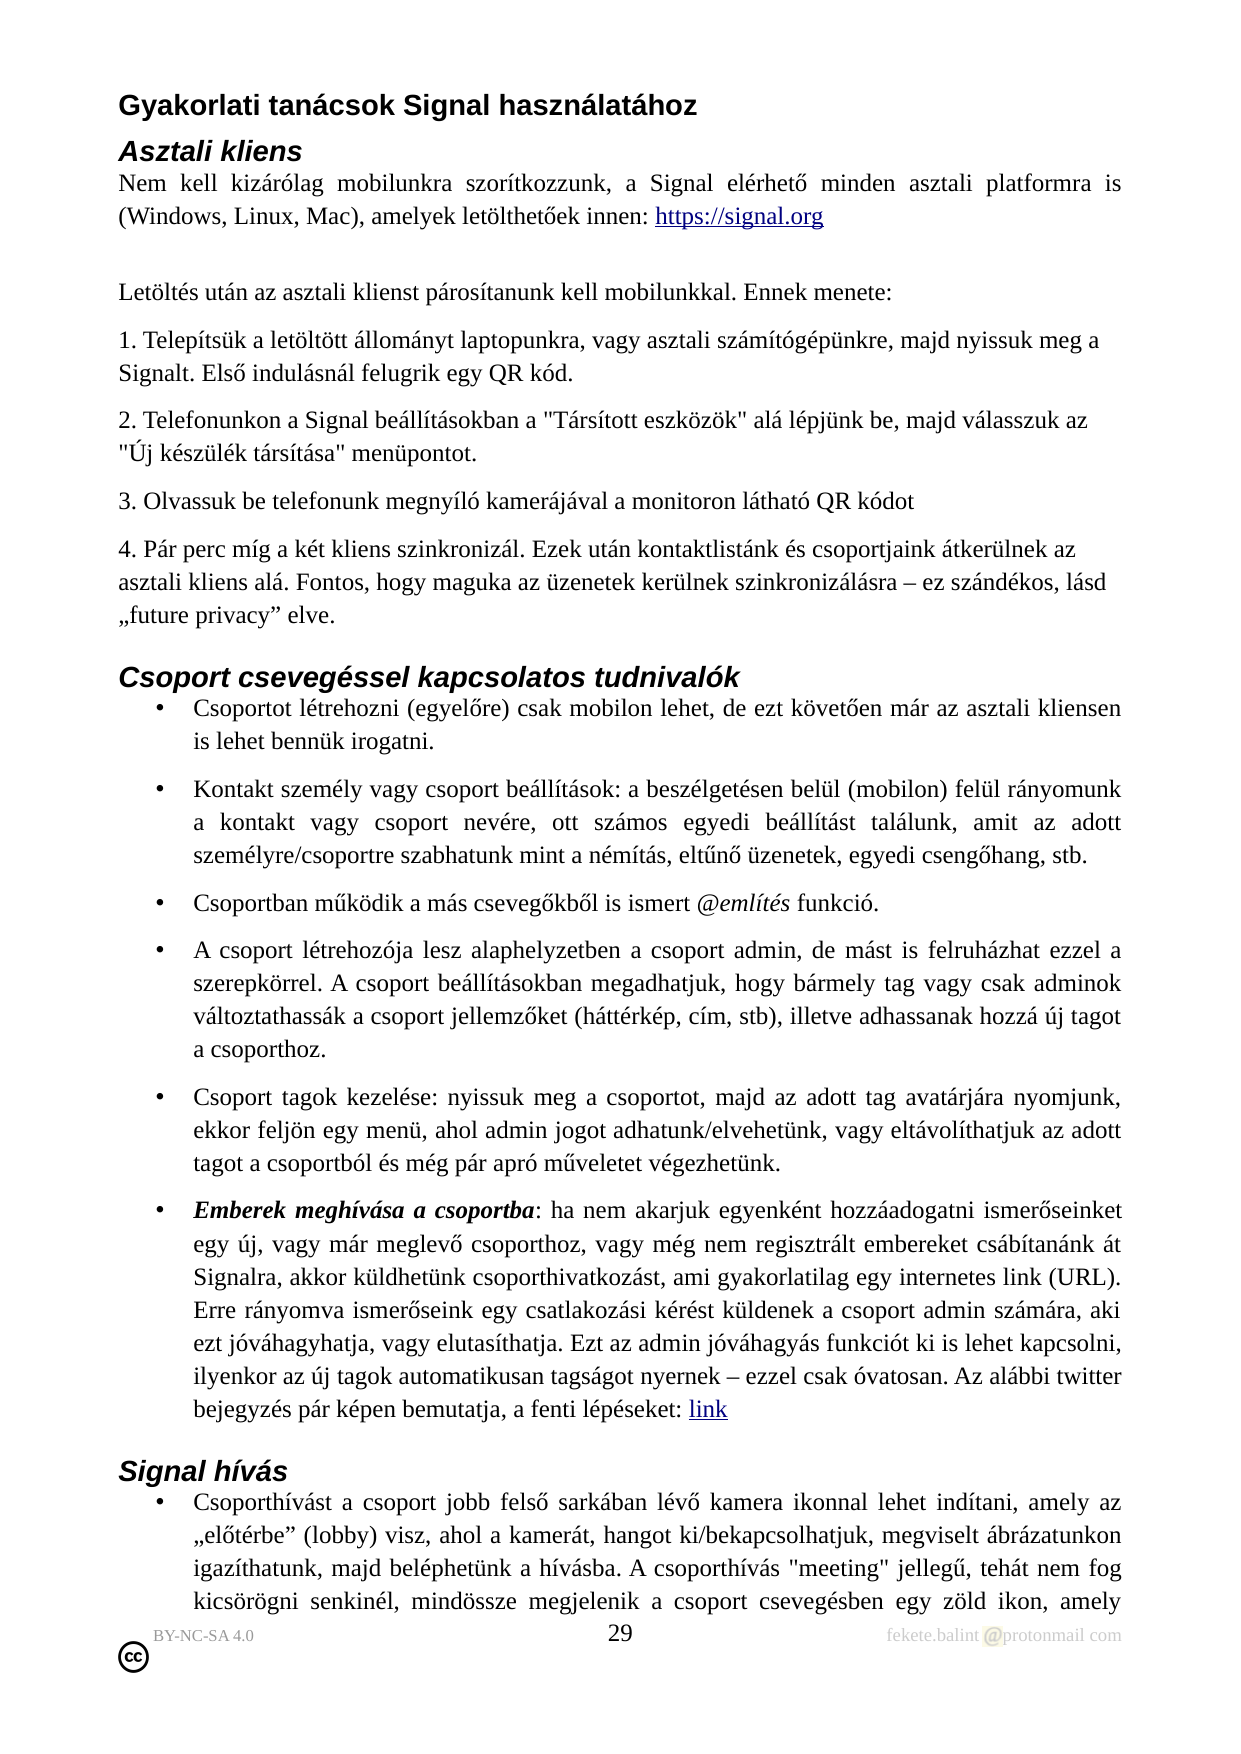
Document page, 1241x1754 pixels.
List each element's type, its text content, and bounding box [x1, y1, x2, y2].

subtitle Signal hívás [118, 1454, 1122, 1487]
list Emberek meghívása a csoportba: ha nem akarjuk egyenként hozzáadogatni ismerőseinket egy új, vagy már meglevő csoporthoz, vagy még nem regisztrált embereket csábítanánk át Signalra, akkor küldhetünk csoporthivatkozást, ami gyakorlatilag egy internetes link (URL). Erre rányomva ismerőseink egy csatlakozási kérést küldenek a csoport admin számára, aki ezt jóváhagyhatja, vagy elutasíthatja. Ezt az admin jóváhagyás funkciót ki is lehet kapcsolni, ilyenkor az új tagok automatikusan tagságot nyernek – ezzel csak óvatosan. Az alábbi twitter bejegyzés pár képen bemutatja, a fenti lépéseket: link [156, 1196, 1122, 1422]
picture [982, 1626, 1003, 1647]
text 4. Pár perc míg a két kliens szinkronizál. Ezek után kontaktlistánk és csoportjaink átkerülnek az asztali kliens alá. Fontos, hogy maguka az üzenetek kerülnek szinkronizálásra – ez szándékos, lásd „future privacy” elve. [118, 534, 1122, 628]
list Csoport tagok kezelése: nyissuk meg a csoportot, majd az adott tag avatárjára nyomjunk, ekkor feljön egy menü, ahol admin jogot adhatunk/elvehetünk, vagy eltávolíthatjuk az adott tagot a csoportból és még pár apró műveletet végezhetünk. [156, 1082, 1122, 1177]
text 2. Telefonunkon a Signal beállításokban a "Társított eszközök" alá lépjünk be, majd válasszuk az "Új készülék társítása" menüpontot. [118, 406, 1122, 467]
picture [118, 1641, 149, 1673]
list Kontakt személy vagy csoport beállítások: a beszélgetésen belül (mobilon) felül rányomunk a kontakt vagy csoport nevére, ott számos egyedi beállítást találunk, amit az adott személyre/csoportre szabhatunk mint a némítás, eltűnő üzenetek, egyedi csengőhang, stb. [156, 774, 1122, 869]
list A csoport létrehozója lesz alaphelyzetben a csoport admin, de mást is felruházhat ezzel a szerepkörrel. A csoport beállításokban megadhatjuk, hogy bármely tag vagy csak adminok változtathassák a csoport jellemzőket (háttérkép, cím, stb), illetve adhassanak hozzá új tagot a csoporthoz. [156, 935, 1122, 1063]
text Nem kell kizárólag mobilunkra szorítkozzunk, a Signal elérhető minden asztali platformra is (Windows, Linux, Mac), amelyek letölthetőek innen: https://signal.org [118, 168, 1122, 230]
text Letöltés után az asztali klienst párosítanunk kell mobilunkkal. Ennek menete: [118, 277, 1122, 306]
subtitle Csoport csevegéssel kapcsolatos tudnivalók [118, 660, 1122, 693]
list Csoporthívást a csoport jobb felső sarkában lévő kamera ikonnal lehet indítani, amely az „előtérbe” (lobby) visz, ahol a kamerát, hangot ki/bekapcsolhatjuk, megviselt ábrázatunkon igazíthatunk, majd beléphetünk a hívásba. A csoporthívás "meeting" jellegű, tehát nem fog kicsörögni senkinél, mindössze megjelenik a csoport csevegésben egy zöld ikon, amely [156, 1487, 1122, 1615]
subtitle Gyakorlati tanácsok Signal használatához [118, 88, 1122, 122]
subtitle Asztali kliens [118, 134, 1122, 168]
list Csoportot létrehozni (egyelőre) csak mobilon lehet, de ezt követően már az asztali kliensen is lehet bennük irogatni. [156, 693, 1122, 755]
text 3. Olvassuk be telefonunk megnyíló kamerájával a monitoron látható QR kódot [118, 486, 1122, 515]
text 1. Telepítsük a letöltött állományt laptopunkra, vagy asztali számítógépünkre, majd nyissuk meg a Signalt. Első indulásnál felugrik egy QR kód. [118, 325, 1122, 387]
list Csoportban működik a más csevegőkből is ismert @említés funkció. [156, 888, 1122, 916]
